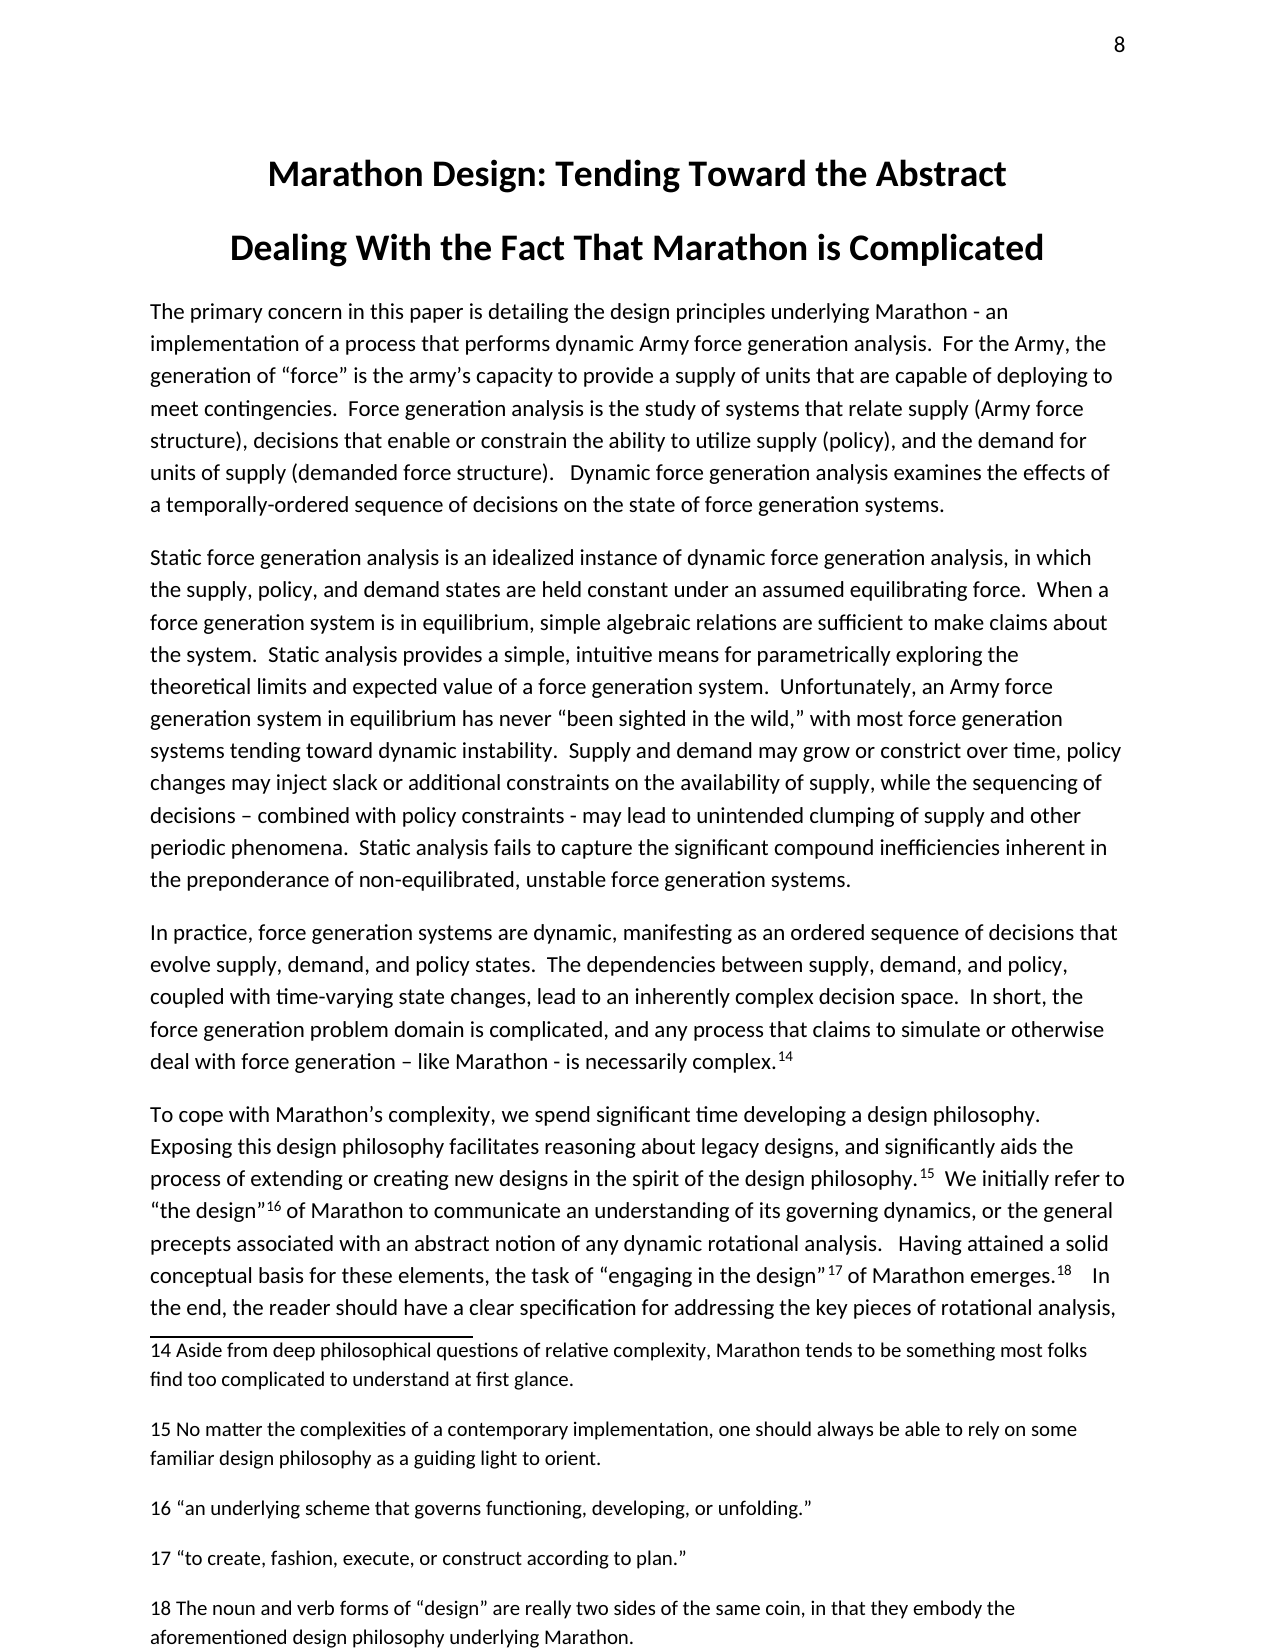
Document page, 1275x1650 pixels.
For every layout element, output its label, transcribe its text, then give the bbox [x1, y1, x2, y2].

text Static force generation analysis is an idealized instance of dynamic force generation analysis, in which the supply, policy, and demand states are held constant under an assumed equilibrating force. When a force generation system is in equilibrium, simple algebraic relations are sufficient to make claims about the system. Static analysis provides a simple, intuitive means for parametrically exploring the theoretical limits and expected value of a force generation system. Unfortunately, an Army force generation system in equilibrium has never “been sighted in the wild,” with most force generation systems tending toward dynamic instability. Supply and demand may grow or constrict over time, policy changes may inject slack or additional constraints on the availability of supply, while the sequencing of decisions – combined with policy constraints - may lead to unintended clumping of supply and other periodic phenomena. Static analysis fails to capture the significant compound inefficiencies inherent in the preponderance of non-equilibrated, unstable force generation systems. [150, 543, 1125, 893]
text No matter the complexities of a contemporary implementation, one should always be able to rely on some familiar design philosophy as a guiding light to orient. [150, 1416, 1125, 1471]
text Aside from deep philosophical questions of relative complexity, Marathon tends to be something most folks find too complicated to understand at first glance. [150, 1337, 1125, 1392]
text In practice, force generation systems are dynamic, manifesting as an ordered sequence of decisions that evolve supply, demand, and policy states. The dependencies between supply, demand, and policy, coupled with time-varying state changes, lead to an inherently complex decision space. In short, the force generation problem domain is complicated, and any process that claims to simulate or otherwise deal with force generation – like Marathon - is necessarily complex. [150, 918, 1125, 1075]
text Marathon Design: Tending Toward the Abstract [150, 150, 1125, 196]
text The noun and verb forms of “design” are really two sides of the same coin, in that they embody the aforementioned design philosophy underlying Marathon. [150, 1595, 1125, 1650]
text The primary concern in this paper is detailing the design principles underlying Marathon - an implementation of a process that performs dynamic Army force generation analysis. For the Army, the generation of “force” is the army’s capacity to provide a supply of units that are capable of deploying to meet contingencies. Force generation analysis is the study of systems that relate supply (Army force structure), decisions that enable or constrain the ability to utilize supply (policy), and the demand for units of supply (demanded force structure). Dynamic force generation analysis examines the effects of a temporally-ordered sequence of decisions on the state of force generation systems. [150, 297, 1125, 518]
text Dealing With the Fact That Marathon is Complicated [150, 223, 1125, 269]
text To cope with Marathon’s complexity, we spend significant time developing a design philosophy. Exposing this design philosophy facilitates reasoning about legacy designs, and significantly aids the process of extending or creating new designs in the spirit of the design philosophy. We initially refer to “the design” of Marathon to communicate an understanding of its governing dynamics, or the general precepts associated with an abstract notion of any dynamic rotational analysis. Having attained a solid conceptual basis for these elements, the task of “engaging in the design” of Marathon emerges. In the end, the reader should have a clear specification for addressing the key pieces of rotational analysis, [150, 1100, 1125, 1321]
text “to create, fashion, execute, or construct according to plan.” [150, 1545, 1125, 1571]
text “an underlying scheme that governs functioning, developing, or unfolding.” [150, 1495, 1125, 1521]
